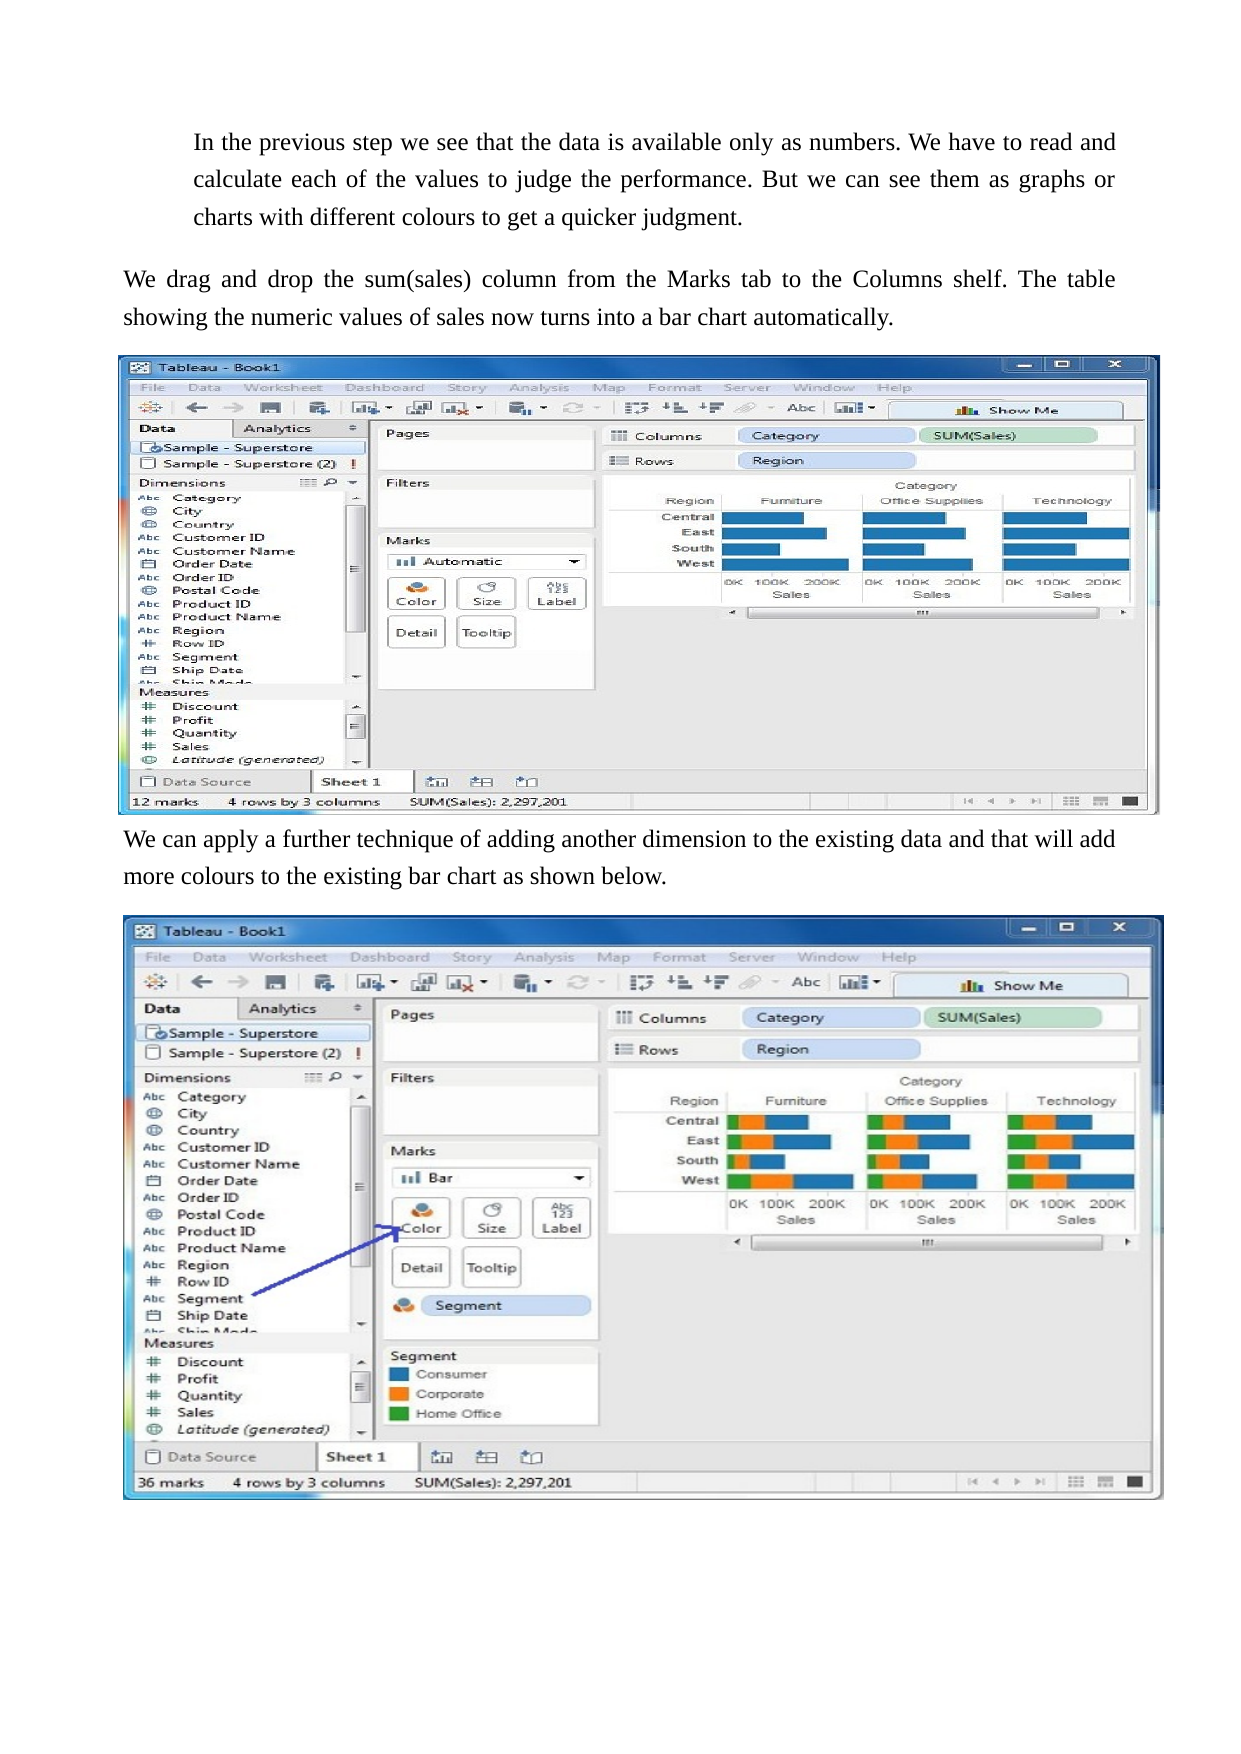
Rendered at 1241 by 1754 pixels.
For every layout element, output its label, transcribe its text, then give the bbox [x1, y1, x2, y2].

text In the previous step we see that the data is available only as numbers. We have to read and calculate each of the values to judge the performance. But we can see them as graphs or charts with different colours to get a quicker judgment. [193, 118, 1117, 231]
picture [118, 355, 1161, 815]
picture [123, 915, 1164, 1500]
text We can apply a further technique of adding another dimension to the existing data and that will add more colours to the existing bar chart as shown below. [123, 815, 1117, 890]
text We drag and drop the sum(sales) column from the Marks tab to the Columns shelf. The table showing the numeric values of sales now turns into a bar chart automatically. [123, 256, 1117, 331]
